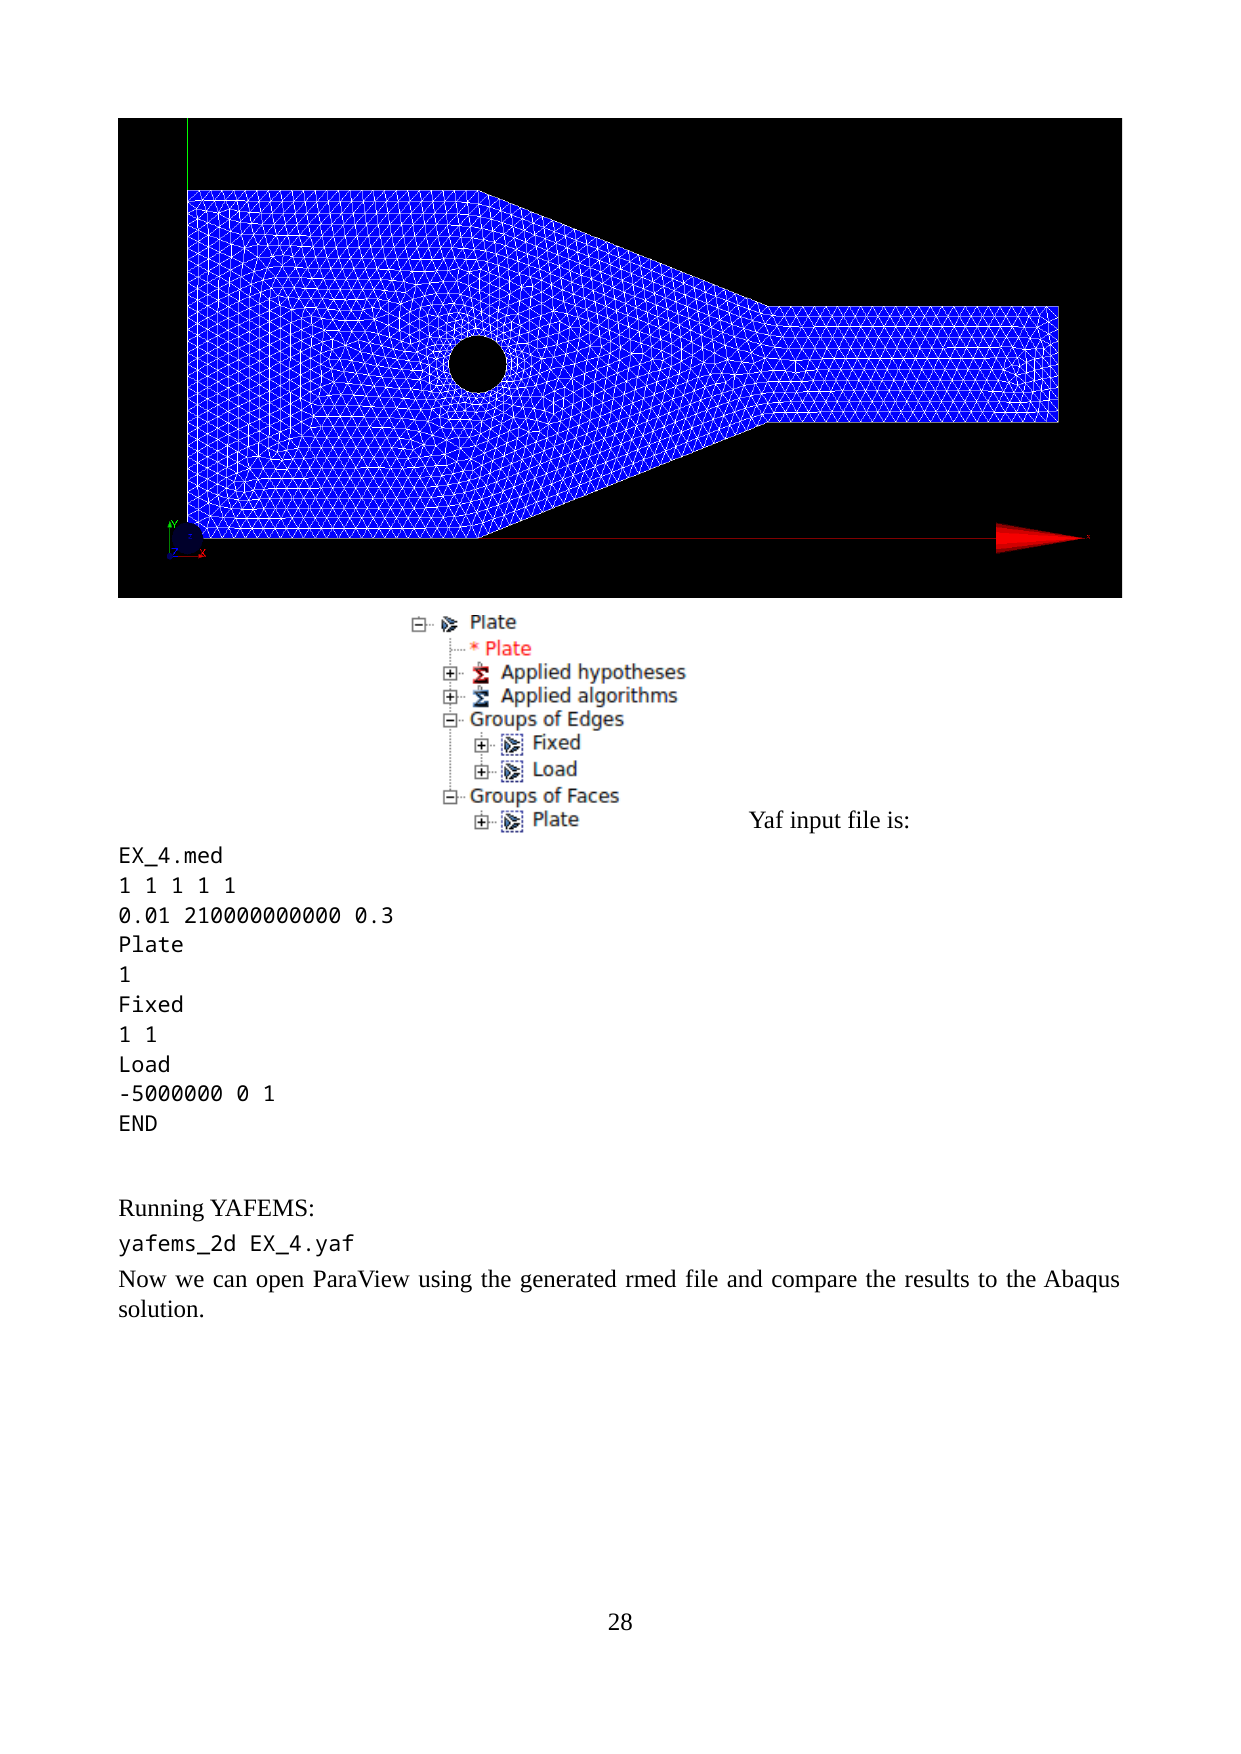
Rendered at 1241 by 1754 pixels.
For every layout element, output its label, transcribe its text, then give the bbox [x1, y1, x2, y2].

text 1 1 1 1 1 [118, 870, 1122, 899]
text 0.01 210000000000 0.3 [118, 899, 1122, 929]
text yafems_2d EX_4.yaf [118, 1228, 1122, 1258]
text 1 [118, 959, 1122, 989]
picture [398, 615, 749, 839]
text Load [118, 1048, 1122, 1078]
text Running YAFEMS: [118, 1193, 1122, 1222]
text Now we can open ParaView using the generated rmed file and compare the results to the Abaqus solution. [118, 1264, 1122, 1352]
text -5000000 0 1 [118, 1078, 1122, 1108]
text Yaf input file is: [749, 804, 1122, 834]
text END [118, 1108, 1122, 1138]
text [118, 804, 398, 834]
text Plate [118, 929, 1122, 959]
text 1 1 [118, 1019, 1122, 1048]
picture [118, 118, 1123, 598]
text EX_4.med [118, 840, 1122, 870]
text Fixed [118, 989, 1122, 1019]
